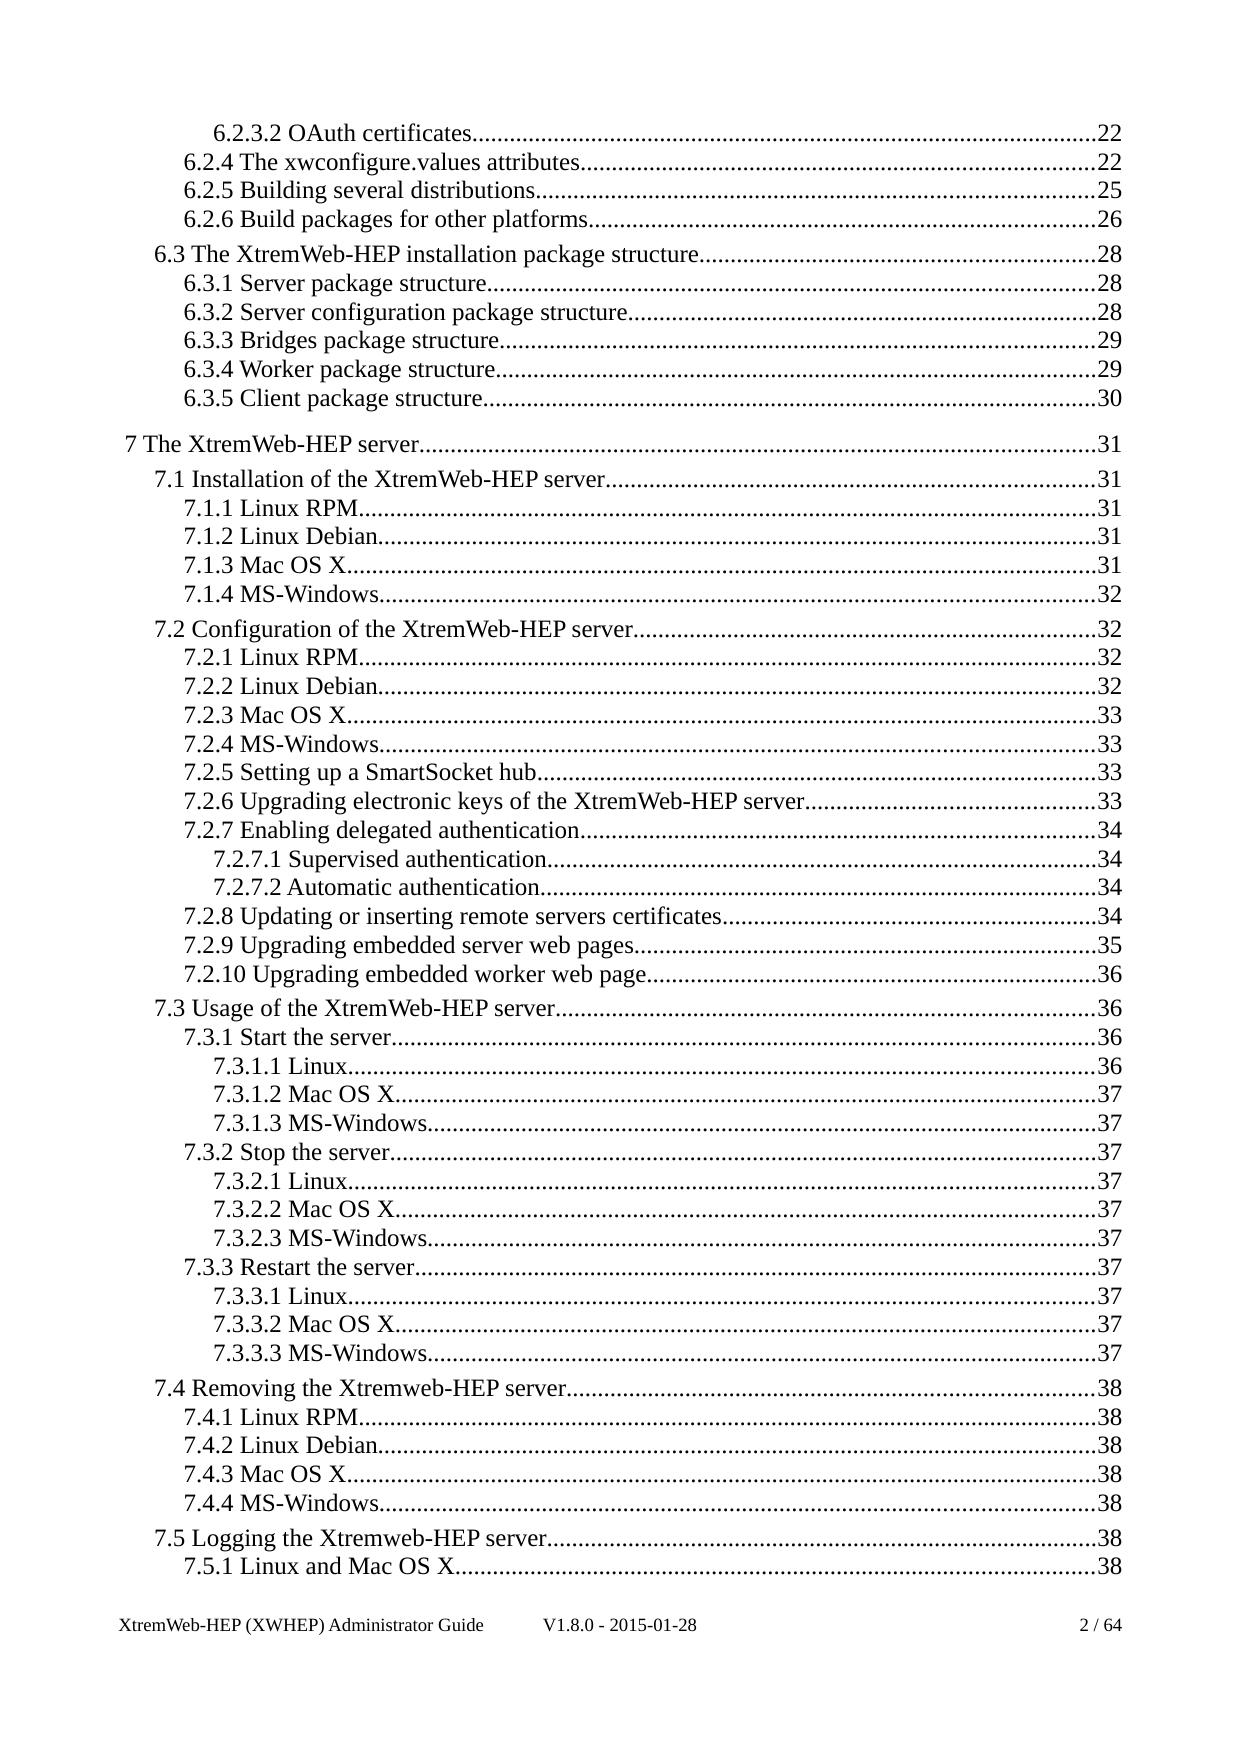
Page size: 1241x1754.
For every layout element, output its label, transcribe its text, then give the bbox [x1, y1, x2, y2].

text 7.3.3.1 Linux 37 [207, 1281, 1122, 1309]
text 7.2.8 Updating or inserting remote servers certificates 34 [177, 901, 1122, 930]
text 7.3.1.2 Mac OS X 37 [207, 1079, 1122, 1108]
text 7.2.9 Upgrading embedded server web pages 35 [177, 930, 1122, 959]
text 7.4.3 Mac OS X 38 [177, 1459, 1122, 1488]
text 6.2.3.2 OAuth certificates 22 [207, 118, 1122, 147]
text 7.2.1 Linux RPM 32 [177, 642, 1122, 671]
text 6.3.2 Server configuration package structure 28 [177, 297, 1122, 325]
text 7.4 Removing the Xtremweb-HEP server 38 [148, 1373, 1122, 1402]
text 7.2 Configuration of the XtremWeb-HEP server 32 [148, 614, 1122, 642]
text 7.3.1.3 MS-Windows 37 [207, 1108, 1122, 1137]
text 7.3.2.1 Linux 37 [207, 1166, 1122, 1194]
text 7.3 Usage of the XtremWeb-HEP server 36 [148, 993, 1122, 1022]
text 6.3.1 Server package structure 28 [177, 268, 1122, 297]
text 6.2.5 Building several distributions 25 [177, 176, 1122, 204]
text 7 The XtremWeb-HEP server 31 [118, 429, 1122, 458]
text 7.2.7 Enabling delegated authentication 34 [177, 815, 1122, 844]
text 6.3.5 Client package structure 30 [177, 383, 1122, 412]
text 7.2.4 MS-Windows 33 [177, 729, 1122, 757]
text 7.1.4 MS-Windows 32 [177, 579, 1122, 608]
text 7.5 Logging the Xtremweb-HEP server 38 [148, 1523, 1122, 1551]
text 7.2.10 Upgrading embedded worker web page 36 [177, 959, 1122, 987]
text 7.3.1.1 Linux 36 [207, 1051, 1122, 1079]
text 7.1.3 Mac OS X 31 [177, 550, 1122, 579]
text 7.3.3.2 Mac OS X 37 [207, 1309, 1122, 1338]
text 7.3.2 Stop the server 37 [177, 1137, 1122, 1166]
text 6.2.4 The xwconfigure.values attributes 22 [177, 147, 1122, 176]
text 7.2.6 Upgrading electronic keys of the XtremWeb-HEP server 33 [177, 786, 1122, 815]
text 7.3.3 Restart the server 37 [177, 1252, 1122, 1281]
text 7.2.3 Mac OS X 33 [177, 700, 1122, 729]
text 7.2.5 Setting up a SmartSocket hub 33 [177, 757, 1122, 786]
text 7.3.2.2 Mac OS X 37 [207, 1194, 1122, 1223]
text 7.2.2 Linux Debian 32 [177, 671, 1122, 700]
text 7.1 Installation of the XtremWeb-HEP server 31 [148, 464, 1122, 493]
text 6.3.3 Bridges package structure 29 [177, 325, 1122, 354]
text 6.2.6 Build packages for other platforms 26 [177, 204, 1122, 233]
text 7.4.2 Linux Debian 38 [177, 1431, 1122, 1459]
text 7.3.1 Start the server 36 [177, 1022, 1122, 1051]
text 7.3.2.3 MS-Windows 37 [207, 1223, 1122, 1252]
text 6.3 The XtremWeb-HEP installation package structure 28 [148, 239, 1122, 268]
text 7.1.1 Linux RPM 31 [177, 493, 1122, 521]
text 7.1.2 Linux Debian 31 [177, 521, 1122, 550]
text 6.3.4 Worker package structure 29 [177, 354, 1122, 383]
text 7.2.7.2 Automatic authentication 34 [207, 872, 1122, 901]
text 7.5.1 Linux and Mac OS X 38 [177, 1551, 1122, 1580]
text 7.4.4 MS-Windows 38 [177, 1488, 1122, 1517]
text 7.2.7.1 Supervised authentication. 34 [207, 844, 1122, 872]
text 7.3.3.3 MS-Windows 37 [207, 1338, 1122, 1367]
text 7.4.1 Linux RPM 38 [177, 1402, 1122, 1431]
